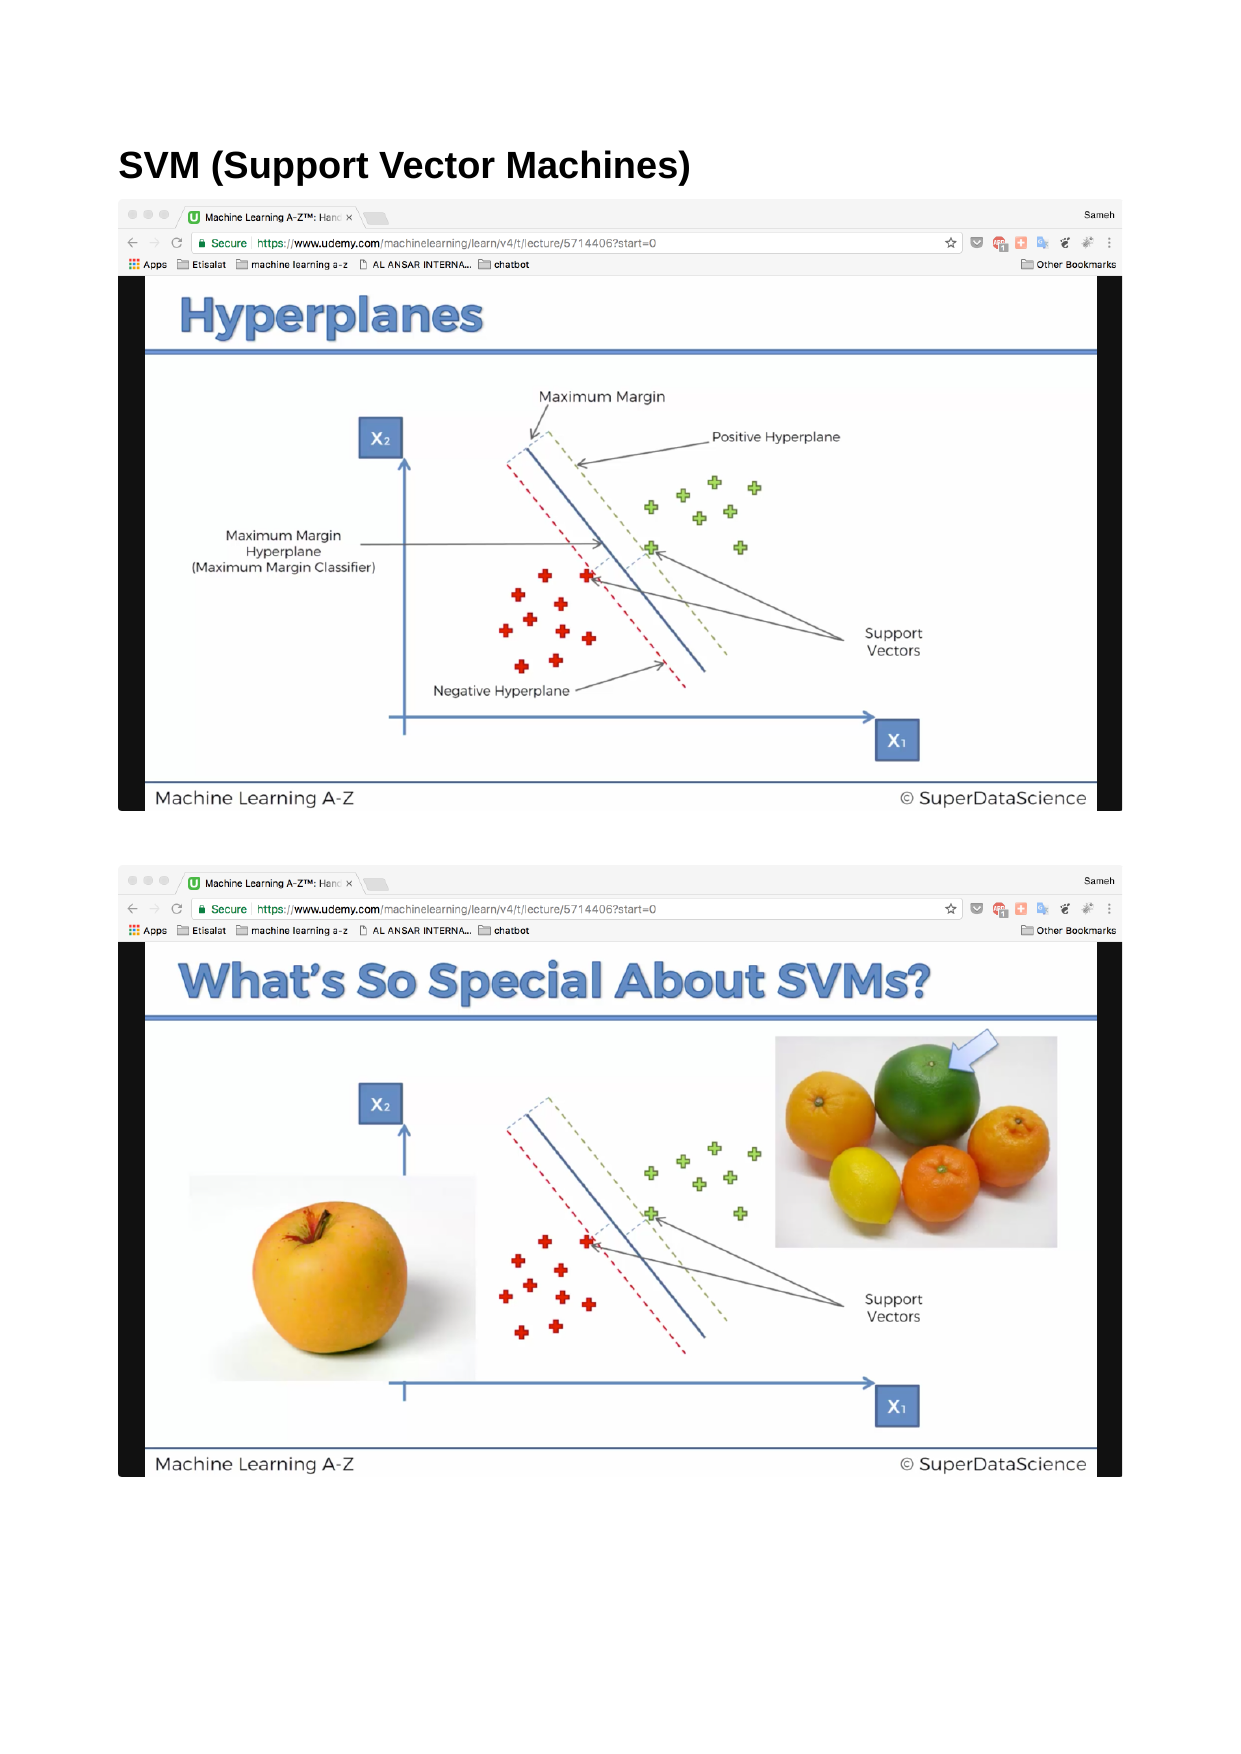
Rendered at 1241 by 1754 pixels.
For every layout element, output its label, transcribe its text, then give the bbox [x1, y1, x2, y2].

picture [118, 865, 1123, 1477]
subtitle SVM (Support Vector Machines) [118, 143, 1122, 187]
picture [118, 199, 1123, 811]
